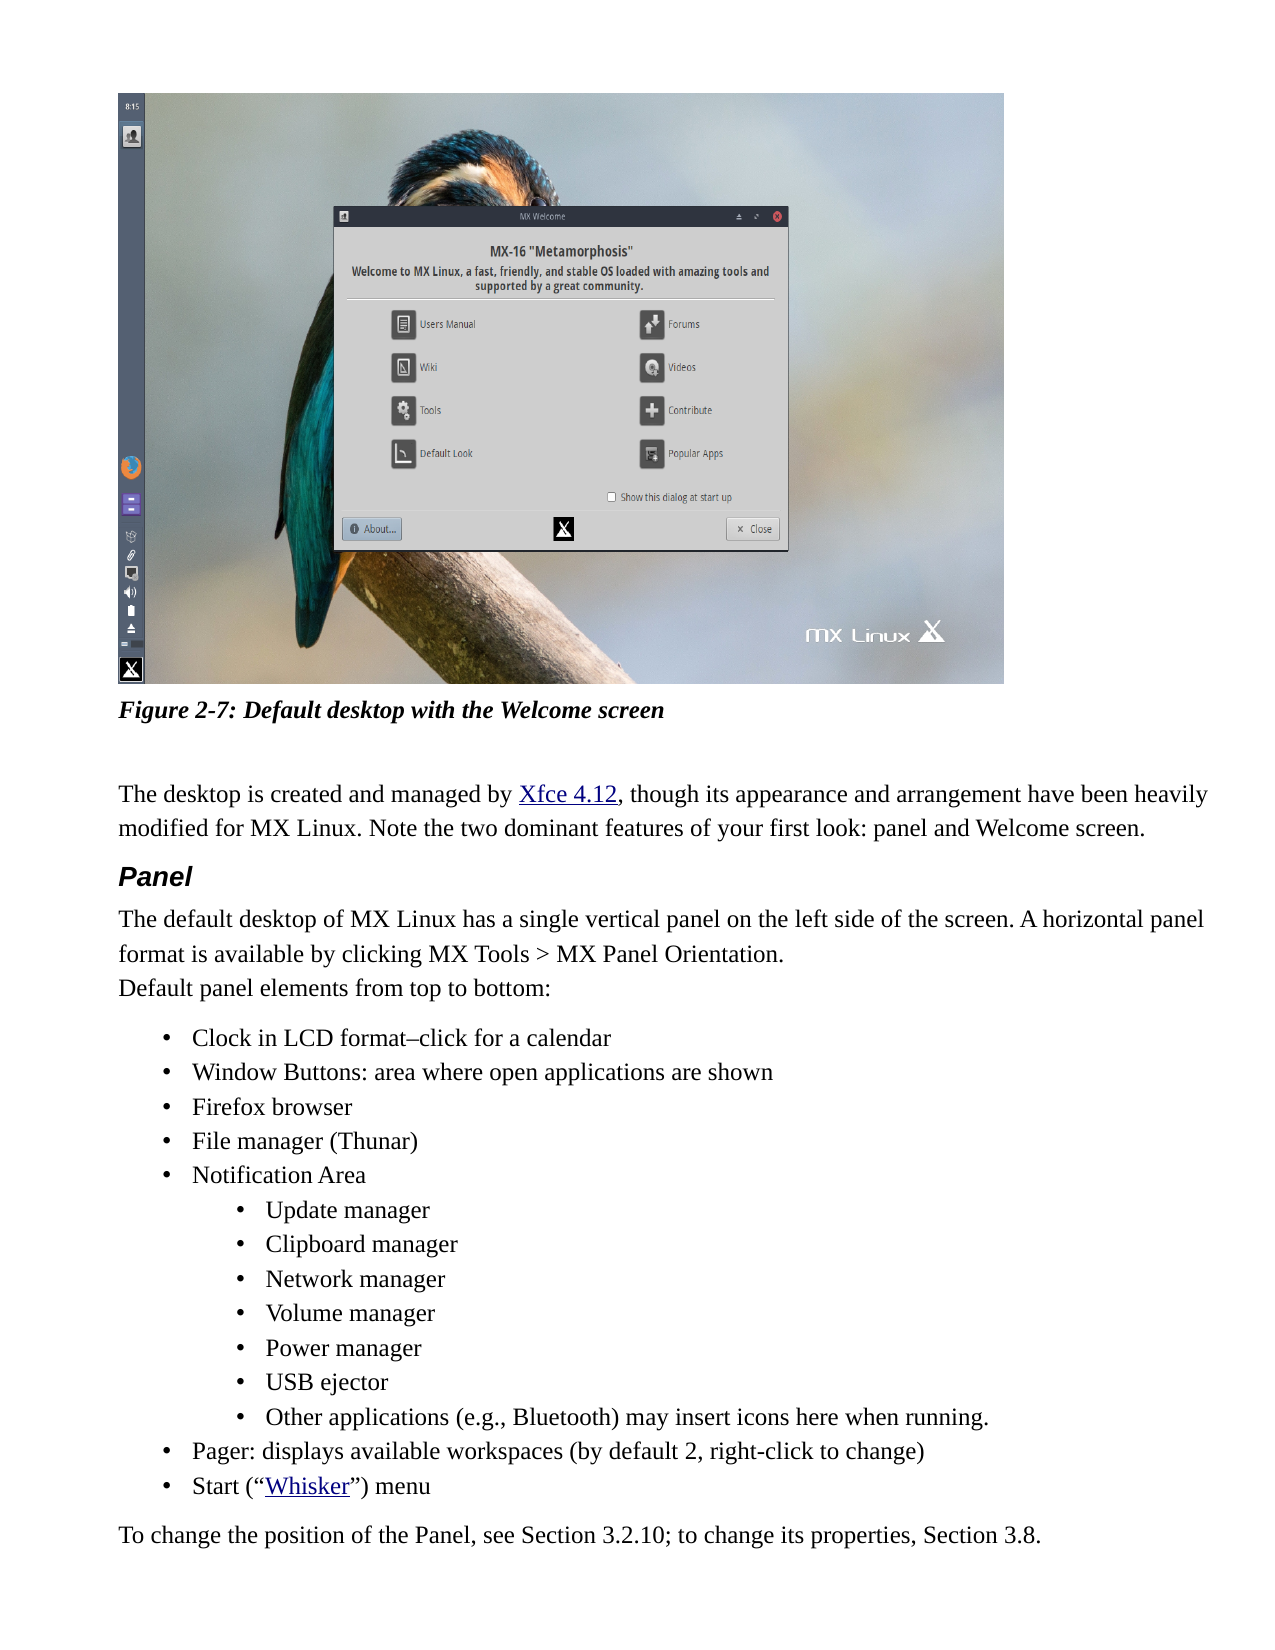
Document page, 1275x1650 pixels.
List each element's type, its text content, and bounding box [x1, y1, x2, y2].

text The default desktop of MX Linux has a single vertical panel on the left side of the screen. A horizontal panel format is available by clicking MX Tools > MX Panel Orientation. [118, 904, 1216, 968]
list Clock in LCD format–click for a calendar [162, 1023, 1216, 1051]
list File manager (Thunar) [162, 1126, 1216, 1155]
text The desktop is created and managed by Xfce 4.12, though its appearance and arrangement have been heavily modified for MX Linux. Note the two dominant features of your first look: panel and Welcome screen. [118, 779, 1216, 842]
list Other applications (e.g., Bluetooth) may insert icons here when running. [236, 1402, 1216, 1431]
list Volume manager [236, 1298, 1216, 1327]
list Firefox browser [162, 1092, 1216, 1120]
list Clipboard manager [236, 1229, 1216, 1258]
list Power manager [236, 1333, 1216, 1362]
picture [118, 93, 1004, 684]
subtitle Panel [118, 860, 1216, 892]
list Pager: displays available workspaces (by default 2, right-click to change) [162, 1436, 1216, 1465]
text Default panel elements from top to bottom: [118, 973, 1216, 1002]
list Notification Area [162, 1161, 1216, 1189]
list Network manager [236, 1264, 1216, 1293]
list Start (“Whisker”) menu [162, 1471, 1216, 1499]
text To change the position of the Panel, see Section 3.2.10; to change its properties, Section 3.8. [118, 1520, 1216, 1549]
list Window Buttons: area where open applications are shown [162, 1057, 1216, 1086]
list USB ejector [236, 1367, 1216, 1396]
list Update manager [236, 1195, 1216, 1224]
text Figure 2-7: Default desktop with the Welcome screen [118, 695, 1216, 724]
